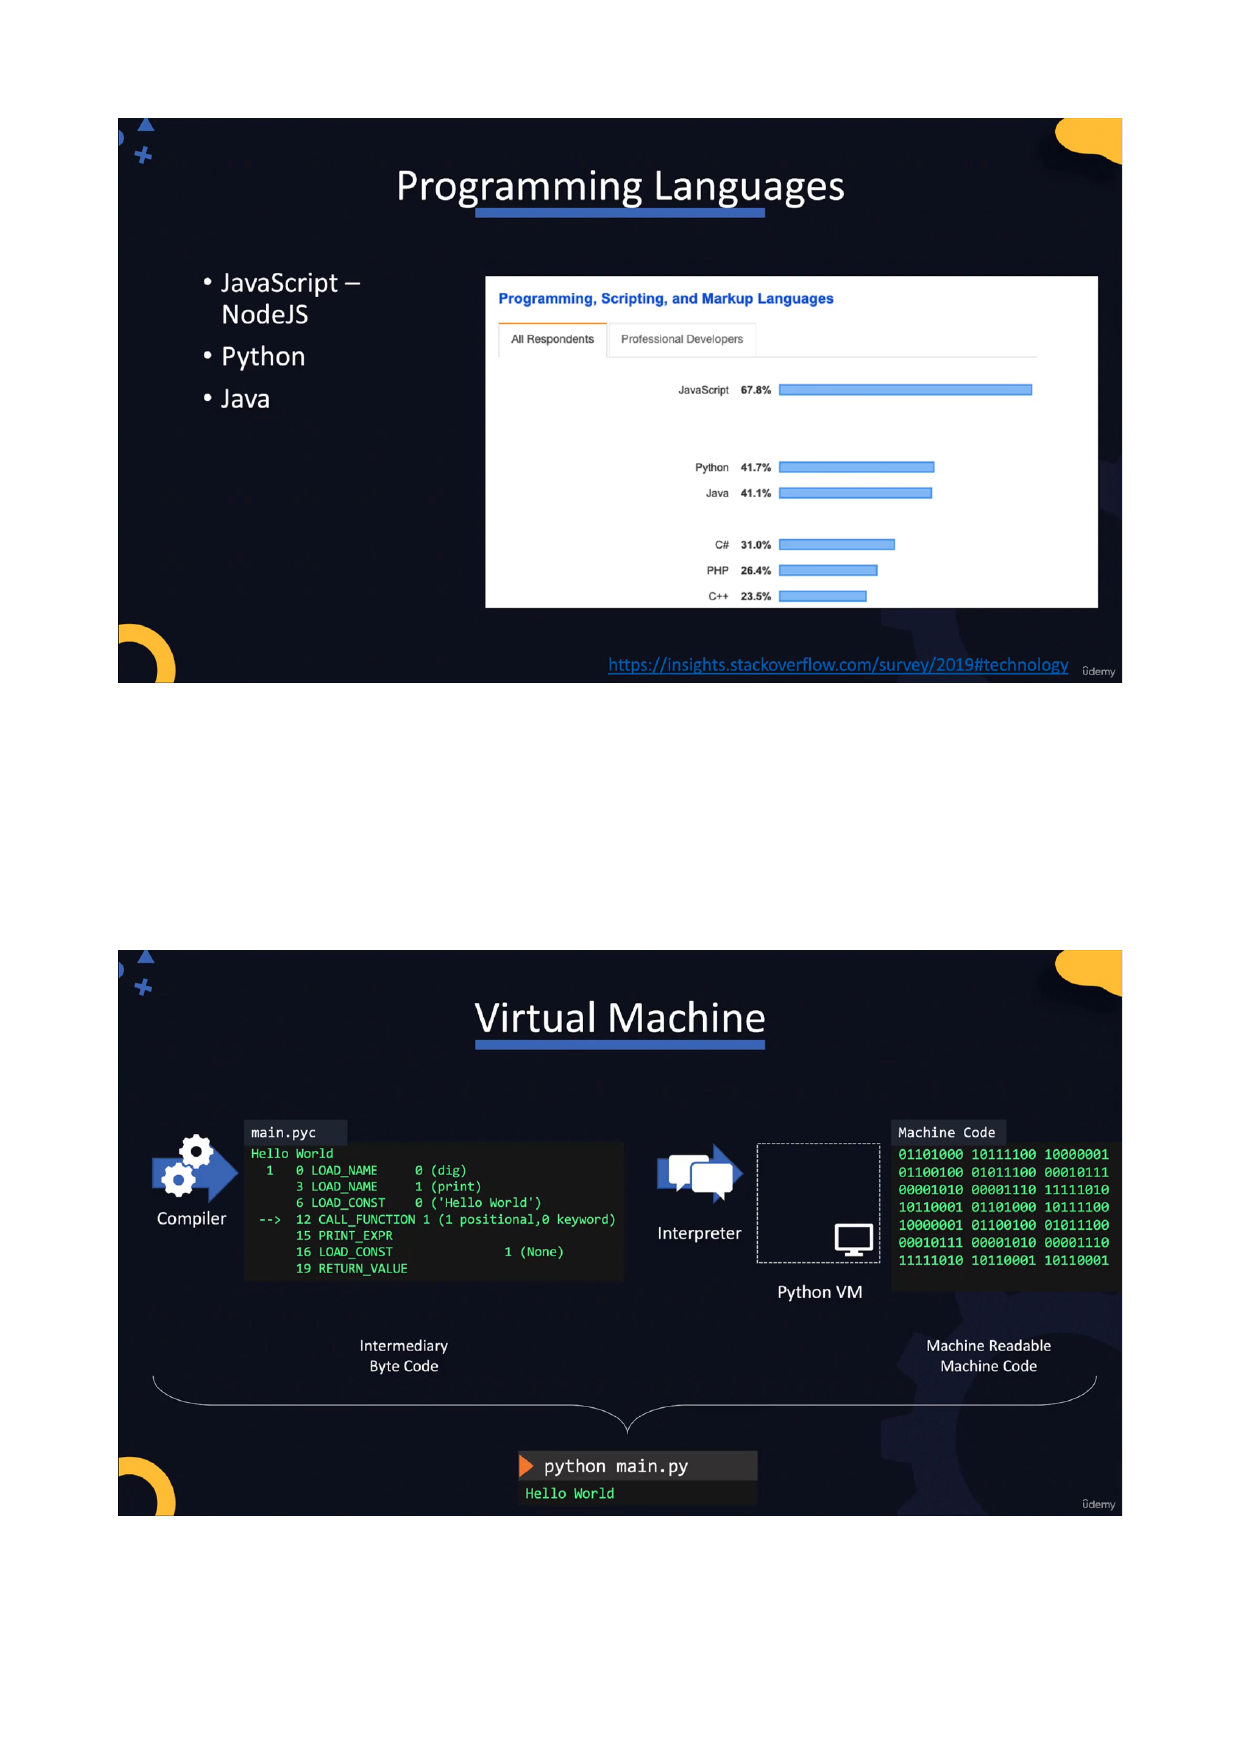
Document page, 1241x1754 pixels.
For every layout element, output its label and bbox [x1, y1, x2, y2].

picture [118, 950, 1123, 1516]
picture [118, 118, 1123, 683]
